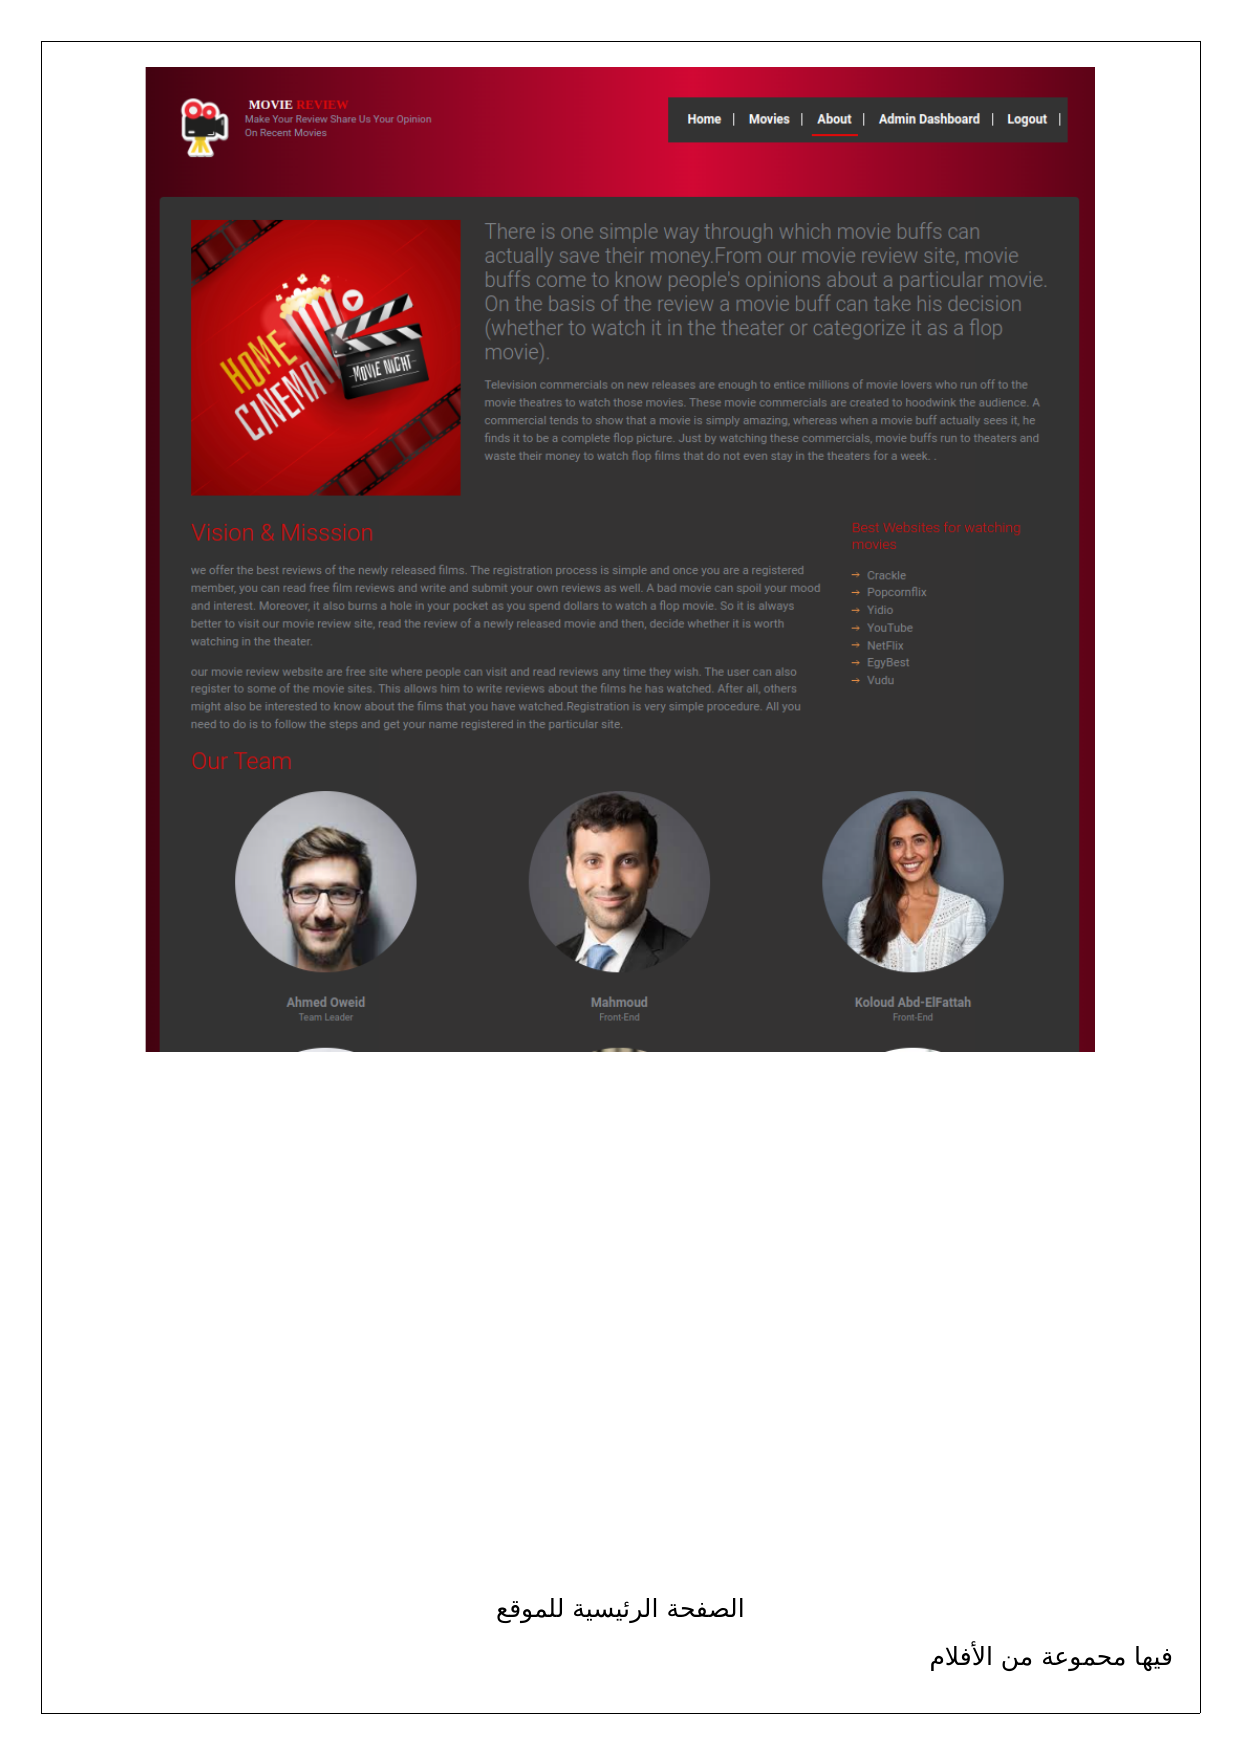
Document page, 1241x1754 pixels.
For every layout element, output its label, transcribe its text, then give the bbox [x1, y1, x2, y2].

text الصفحة الرئيسية للموقع [68, 1594, 1173, 1623]
text فيها محموعة من الأفلام [68, 1642, 1173, 1671]
picture [145, 67, 1095, 1052]
